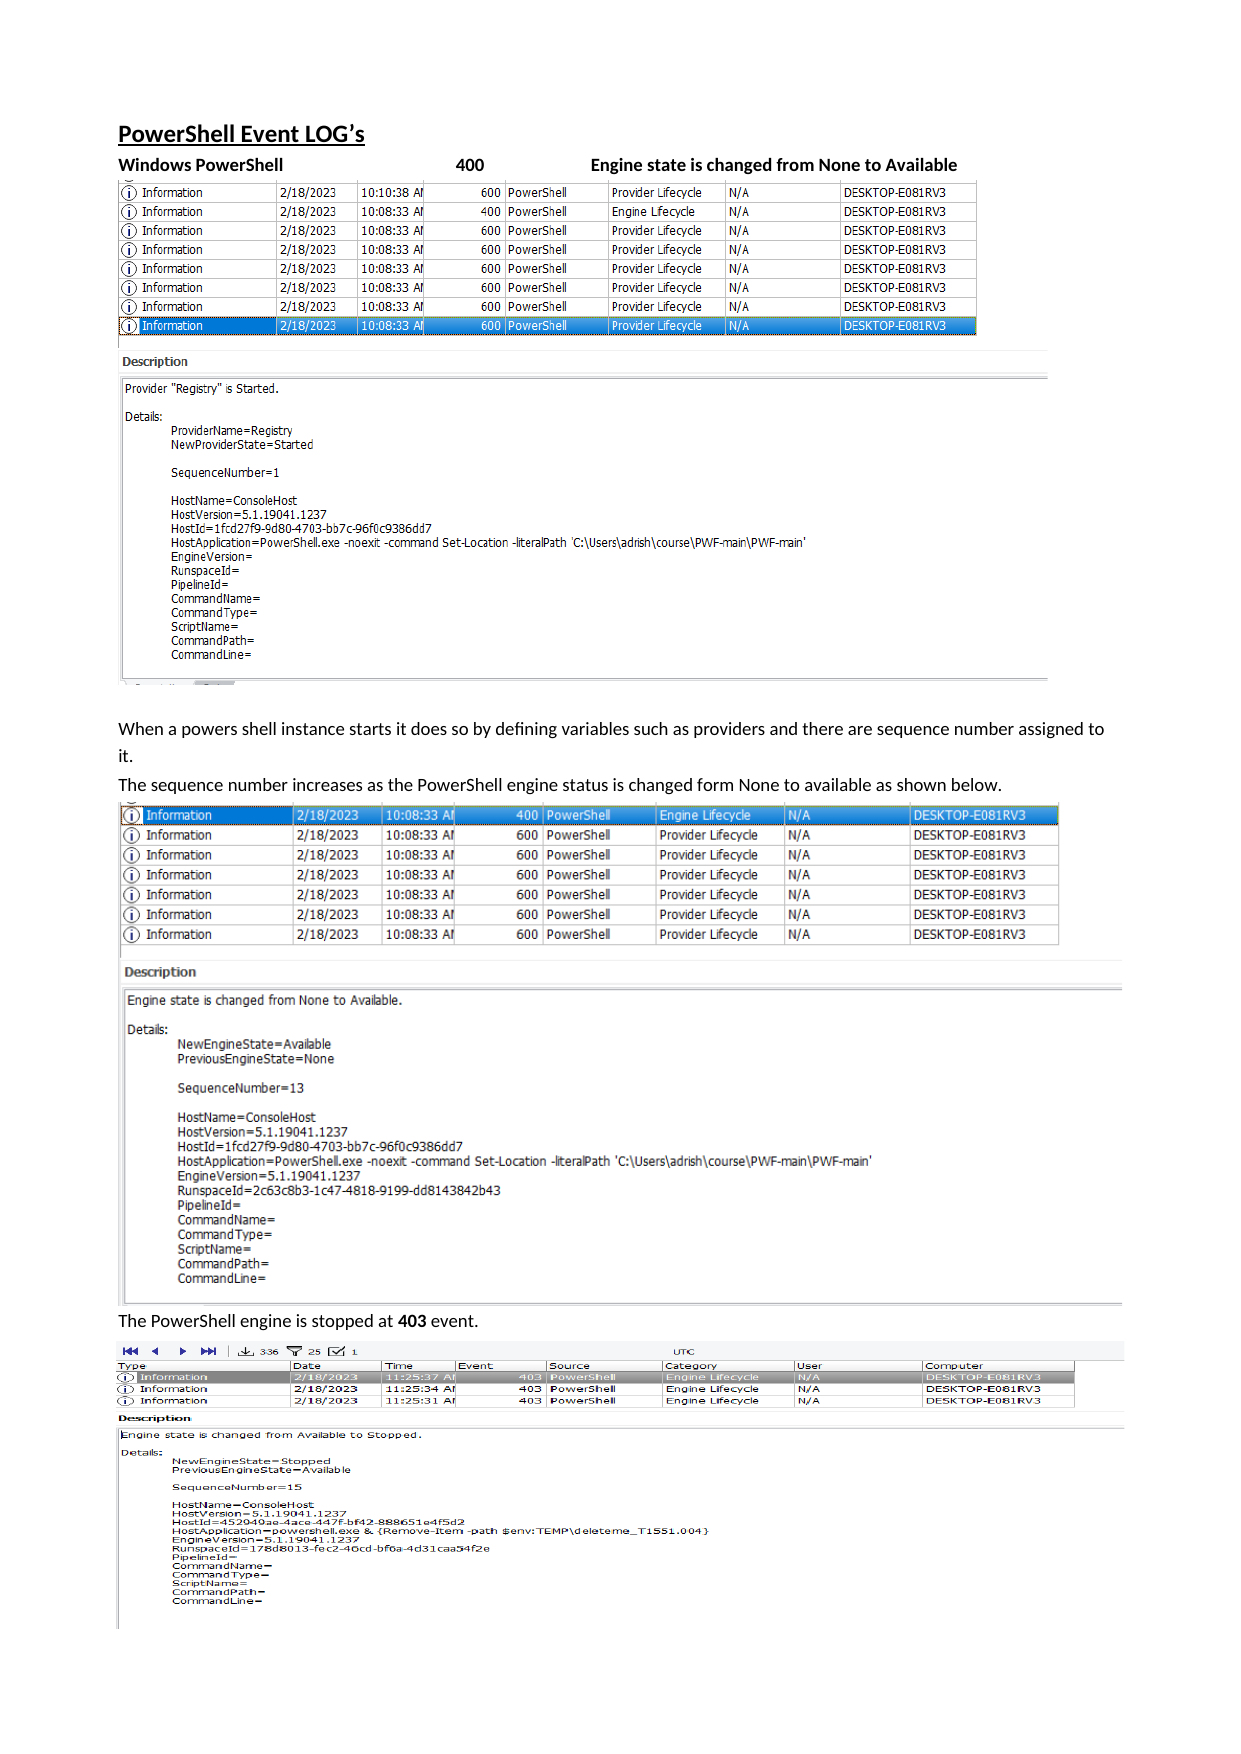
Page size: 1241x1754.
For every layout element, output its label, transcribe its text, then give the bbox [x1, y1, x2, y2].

picture [118, 180, 1048, 685]
text When a powers shell instance starts it does so by defining variables such as providers and there are sequence number assigned to it. [118, 717, 1122, 767]
text The PowerShell engine is stopped at 403 event. [118, 1306, 1122, 1332]
text Windows PowerShell 400 Engine state is changed from None to Available [118, 153, 1122, 176]
text The sequence number increases as the PowerShell engine status is changed form None to available as shown below. [118, 773, 1122, 796]
text PowerShell Event LOG’s [118, 118, 1122, 149]
picture [116, 1341, 1125, 1629]
picture [118, 802, 1123, 1306]
